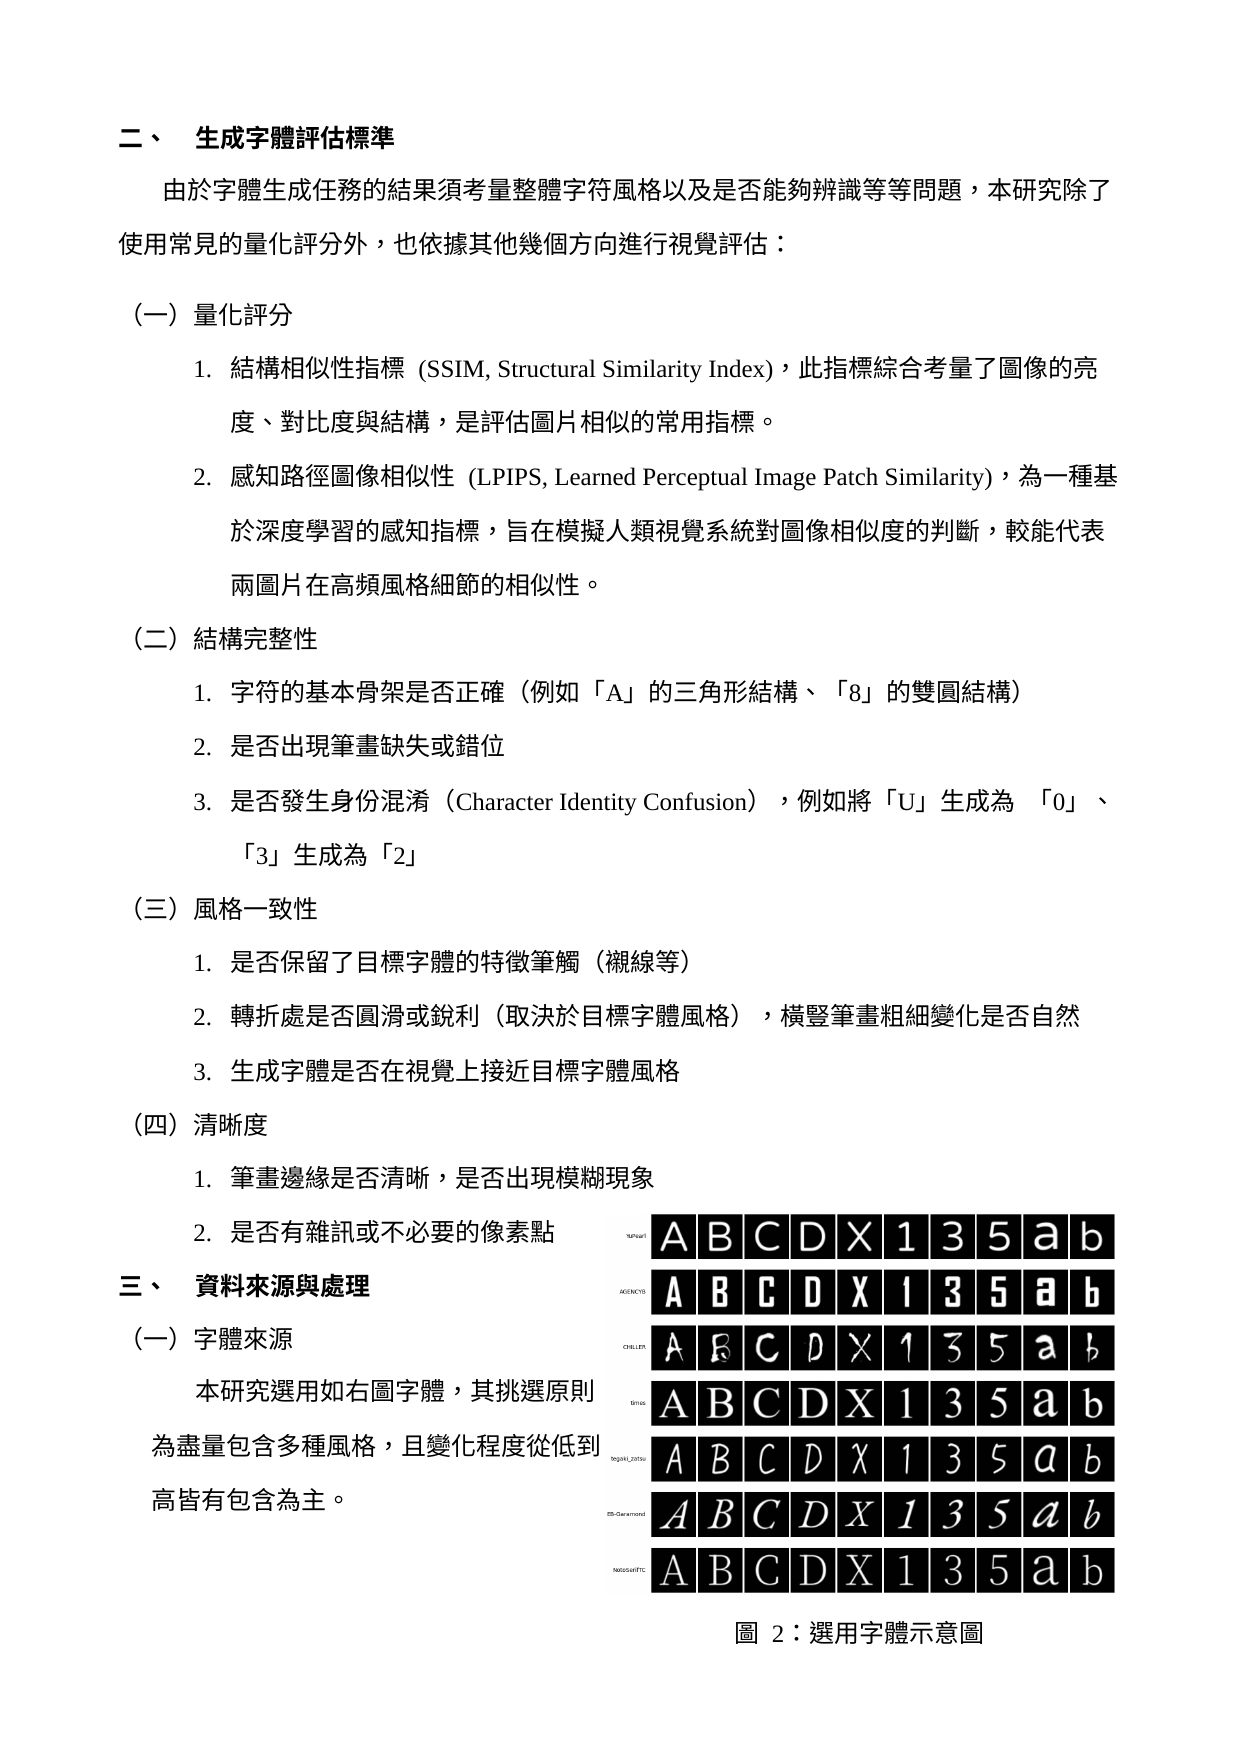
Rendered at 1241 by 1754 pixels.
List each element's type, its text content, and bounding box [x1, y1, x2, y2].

text 本研究選用如右圖字體，其挑選原則為盡量包含多種風格，且變化程度從低到高皆有包含為主。 [151, 1372, 603, 1517]
subtitle 結構完整性 [118, 620, 1122, 656]
list 字符的基本骨架是否正確（例如「A」的三角形結構、「8」的雙圓結構） [193, 672, 1122, 709]
picture [603, 1211, 1116, 1596]
subtitle 生成字體評估標準 [118, 118, 1122, 154]
list 生成字體是否在視覺上接近目標字體風格 [193, 1051, 1122, 1087]
subtitle [1116, 1319, 1122, 1356]
subtitle 量化評分 [118, 296, 1122, 332]
subtitle 清晰度 [118, 1106, 1122, 1142]
list 圖 2：選用字體示意圖 [603, 1596, 1115, 1650]
list 筆畫邊緣是否清晰，是否出現模糊現象 [193, 1158, 1122, 1194]
list 是否出現筆畫缺失或錯位 [193, 727, 1122, 763]
subtitle 風格一致性 [118, 890, 1122, 926]
subtitle [1116, 1267, 1122, 1303]
list 是否有雜訊或不必要的像素點 [193, 1212, 603, 1249]
subtitle 字體來源 [118, 1319, 603, 1356]
list 結構相似性指標 (SSIM, Structural Similarity Index)，此指標綜合考量了圖像的亮度、對比度與結構，是評估圖片相似的常用指標。 [193, 348, 1122, 439]
subtitle 資料來源與處理 [118, 1267, 603, 1303]
list 是否發生身份混淆（Character Identity Confusion），例如將「U」生成為 「0」、「3」生成為「2」 [193, 781, 1122, 872]
text [1116, 1372, 1122, 1517]
list 是否保留了目標字體的特徵筆觸（襯線等） [193, 942, 1122, 979]
text 由於字體生成任務的結果須考量整體字符風格以及是否能夠辨識等等問題，本研究除了使用常見的量化評分外，也依據其他幾個方向進行視覺評估： [118, 171, 1122, 261]
list 轉折處是否圓滑或銳利（取決於目標字體風格），橫豎筆畫粗細變化是否自然 [193, 997, 1122, 1033]
list 感知路徑圖像相似性 (LPIPS, Learned Perceptual Image Patch Similarity)，為一種基於深度學習的感知指標，旨在模擬人類視覺系統對圖像相似度的判斷，較能代表兩圖片在高頻風格細節的相似性。 [193, 457, 1122, 602]
